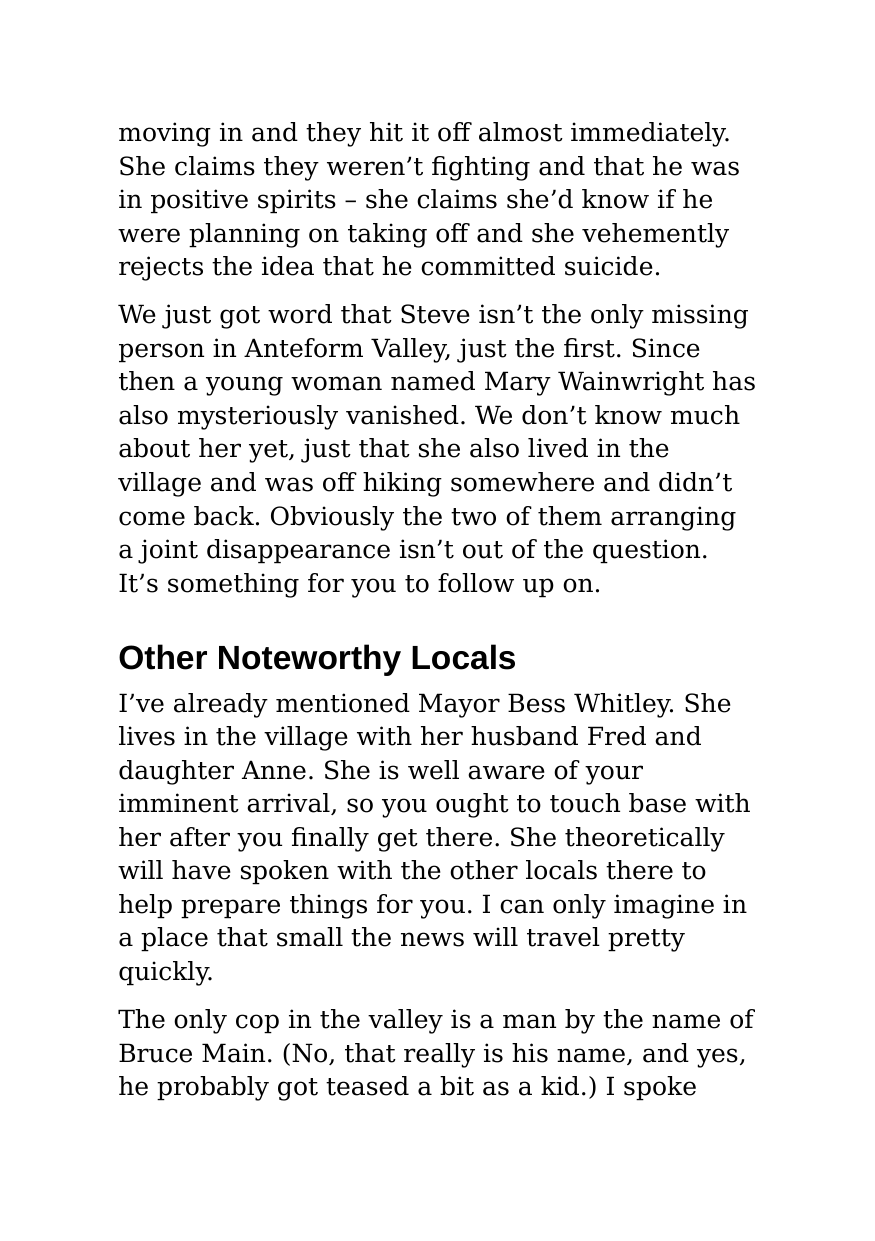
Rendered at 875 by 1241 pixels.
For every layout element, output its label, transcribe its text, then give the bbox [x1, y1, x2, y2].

text The only cop in the valley is a man by the name of Bruce Main. (No, that really is his name, and yes, he probably got teased a bit as a kid.) I spoke [118, 1005, 756, 1102]
text I’ve already mentioned Mayor Bess Whitley. She lives in the village with her husband Fred and daughter Anne. She is well aware of your imminent arrival, so you ought to touch base with her after you finally get there. She theoretically will have spoken with the other locals there to help prepare things for you. I can only imagine in a place that small the news will travel pretty quickly. [118, 689, 756, 986]
text moving in and they hit it off almost immediately. She claims they weren’t fighting and that he was in positive spirits – she claims she’d know if he were planning on taking off and she vehemently rejects the idea that he committed suicide. [118, 118, 756, 281]
subtitle Other Noteworthy Locals [118, 638, 756, 676]
text We just got word that Steve isn’t the only missing person in Anteform Valley, just the first. Since then a young woman named Mary Wainwright has also mysteriously vanished. We don’t know much about her yet, just that she also lived in the village and was off hiking somewhere and didn’t come back. Obviously the two of them arranging a joint disappearance isn’t out of the question. It’s something for you to follow up on. [118, 300, 756, 598]
